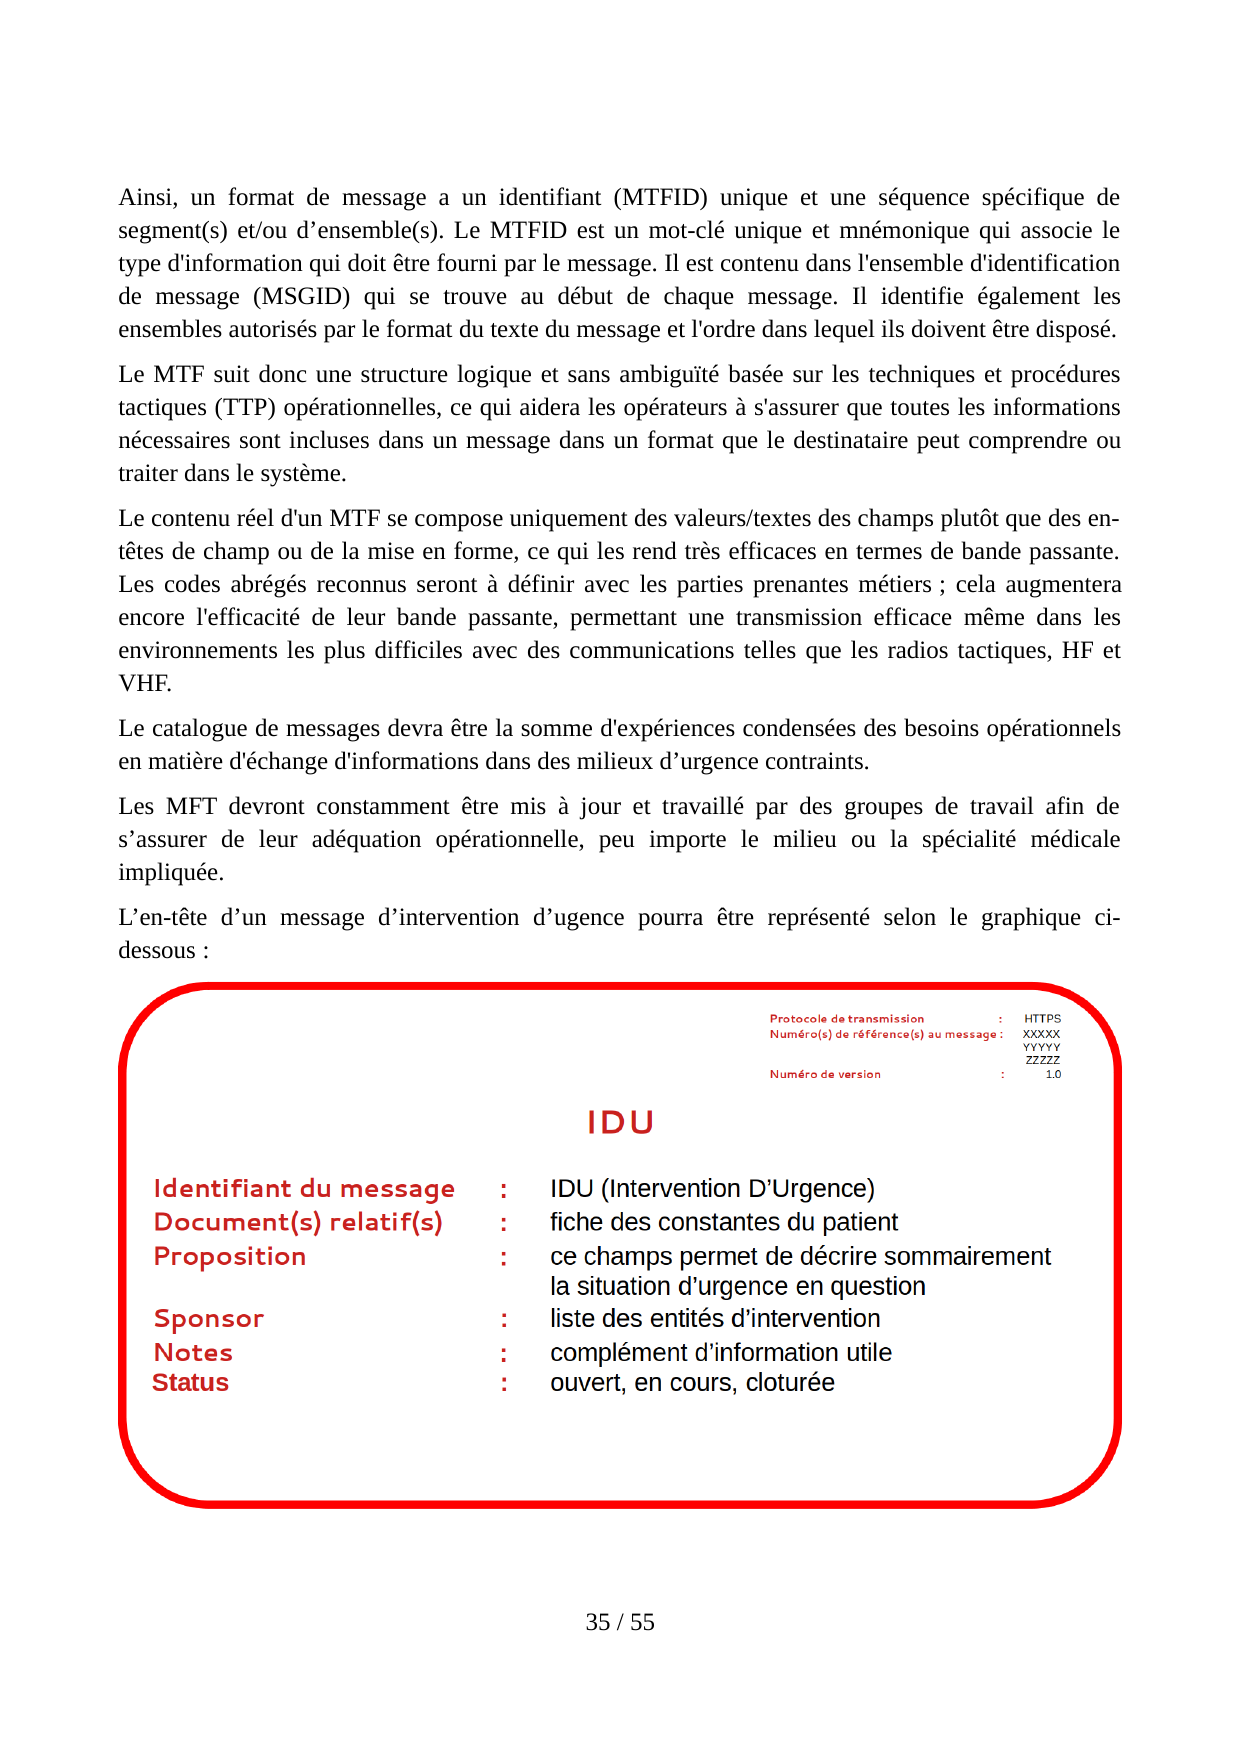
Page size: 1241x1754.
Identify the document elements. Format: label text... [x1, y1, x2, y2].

text L’en-tête d’un message d’intervention d’ugence pourra être représenté selon le graphique ci-dessous : [118, 902, 1122, 964]
text Ainsi, un format de message a un identifiant (MTFID) unique et une séquence spécifique de segment(s) et/ou d’ensemble(s). Le MTFID est un mot-clé unique et mnémonique qui associe le type d'information qui doit être fourni par le message. Il est contenu dans l'ensemble d'identification de message (MSGID) qui se trouve au début de chaque message. Il identifie également les ensembles autorisés par le format du texte du message et l'ordre dans lequel ils doivent être disposé. [118, 182, 1122, 343]
text Les MFT devront constamment être mis à jour et travaillé par des groupes de travail afin de s’assurer de leur adéquation opérationnelle, peu importe le milieu ou la spécialité médicale impliquée. [118, 791, 1122, 886]
picture [118, 980, 1123, 1511]
text Le contenu réel d'un MTF se compose uniquement des valeurs/textes des champs plutôt que des en-têtes de champ ou de la mise en forme, ce qui les rend très efficaces en termes de bande passante. Les codes abrégés reconnus seront à définir avec les parties prenantes métiers ; cela augmentera encore l'efficacité de leur bande passante, permettant une transmission efficace même dans les environnements les plus difficiles avec des communications telles que les radios tactiques, HF et VHF. [118, 503, 1122, 697]
text Le catalogue de messages devra être la somme d'expériences condensées des besoins opérationnels en matière d'échange d'informations dans des milieux d’urgence contraints. [118, 713, 1122, 775]
text Le MTF suit donc une structure logique et sans ambiguïté basée sur les techniques et procédures tactiques (TTP) opérationnelles, ce qui aidera les opérateurs à s'assurer que toutes les informations nécessaires sont incluses dans un message dans un format que le destinataire peut comprendre ou traiter dans le système. [118, 359, 1122, 487]
